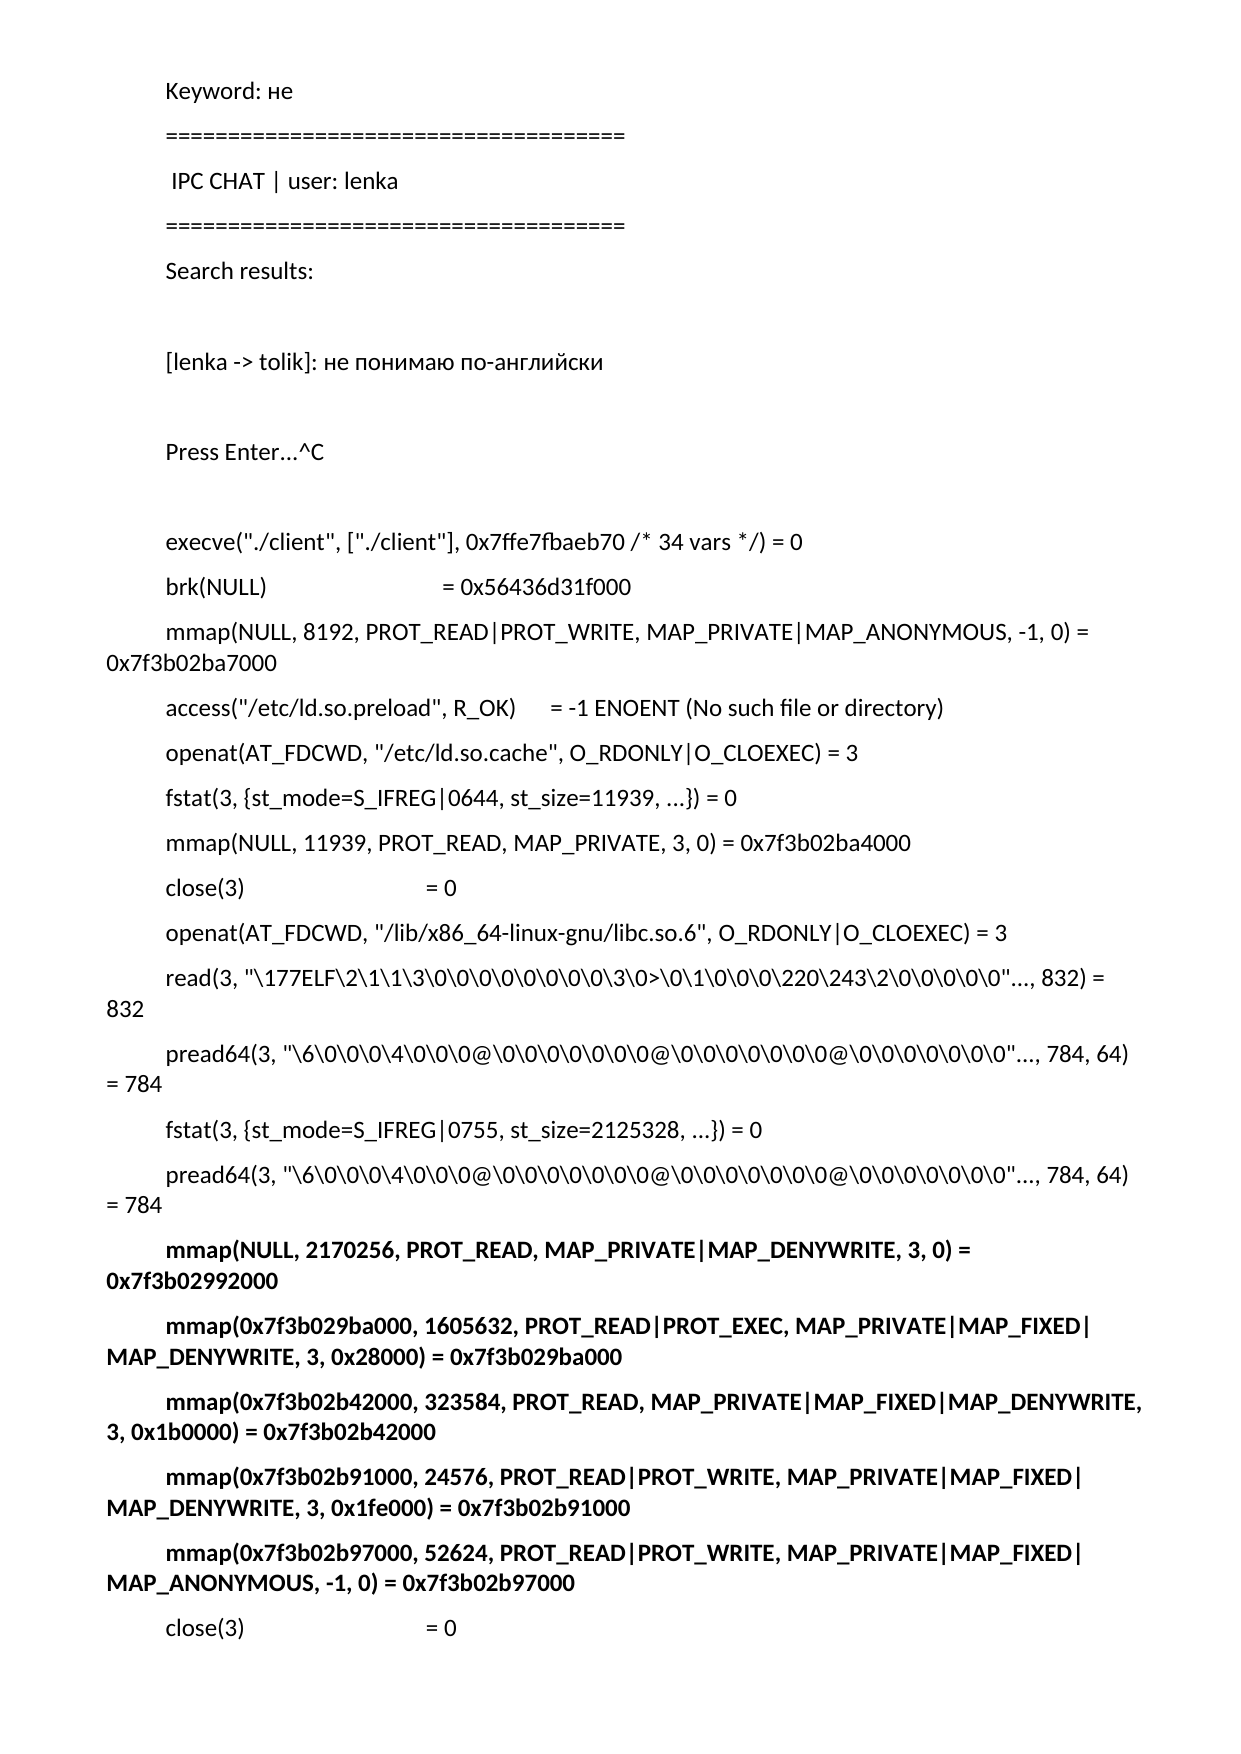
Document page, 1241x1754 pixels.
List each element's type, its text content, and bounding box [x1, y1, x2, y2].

text brk(NULL) = 0x56436d31f000 [106, 571, 1147, 602]
text pread64(3, "\6\0\0\0\4\0\0\0@\0\0\0\0\0\0\0@\0\0\0\0\0\0\0@\0\0\0\0\0\0\0"..., 784, 64) = 784 [106, 1038, 1147, 1099]
text mmap(0x7f3b029ba000, 1605632, PROT_READ|PROT_EXEC, MAP_PRIVATE|MAP_FIXED|MAP_DENYWRITE, 3, 0x28000) = 0x7f3b029ba000 [106, 1310, 1147, 1371]
text mmap(0x7f3b02b91000, 24576, PROT_READ|PROT_WRITE, MAP_PRIVATE|MAP_FIXED|MAP_DENYWRITE, 3, 0x1fe000) = 0x7f3b02b91000 [106, 1461, 1147, 1522]
text Search results: [106, 255, 1147, 286]
text close(3) = 0 [106, 1613, 1147, 1643]
text fstat(3, {st_mode=S_IFREG|0644, st_size=11939, ...}) = 0 [106, 782, 1147, 813]
text mmap(0x7f3b02b97000, 52624, PROT_READ|PROT_WRITE, MAP_PRIVATE|MAP_FIXED|MAP_ANONYMOUS, -1, 0) = 0x7f3b02b97000 [106, 1537, 1147, 1598]
text fstat(3, {st_mode=S_IFREG|0755, st_size=2125328, ...}) = 0 [106, 1114, 1147, 1144]
text close(3) = 0 [106, 872, 1147, 903]
text [lenka -> tolik]: не понимаю по-английски [106, 346, 1147, 376]
text pread64(3, "\6\0\0\0\4\0\0\0@\0\0\0\0\0\0\0@\0\0\0\0\0\0\0@\0\0\0\0\0\0\0"..., 784, 64) = 784 [106, 1159, 1147, 1220]
text Press Enter...^C [106, 436, 1147, 466]
text ===================================== [106, 210, 1147, 241]
text access("/etc/ld.so.preload", R_OK) = -1 ENOENT (No such file or directory) [106, 692, 1147, 722]
text execve("./client", ["./client"], 0x7ffe7fbaeb70 /* 34 vars */) = 0 [106, 526, 1147, 557]
text read(3, "\177ELF\2\1\1\3\0\0\0\0\0\0\0\0\3\0>\0\1\0\0\0\220\243\2\0\0\0\0\0"..., 832) = 832 [106, 962, 1147, 1023]
text Keyword: не [106, 75, 1147, 106]
text IPC CHAT | user: lenka [106, 165, 1147, 196]
text ===================================== [106, 120, 1147, 151]
text mmap(0x7f3b02b42000, 323584, PROT_READ, MAP_PRIVATE|MAP_FIXED|MAP_DENYWRITE, 3, 0x1b0000) = 0x7f3b02b42000 [106, 1386, 1147, 1447]
text mmap(NULL, 8192, PROT_READ|PROT_WRITE, MAP_PRIVATE|MAP_ANONYMOUS, -1, 0) = 0x7f3b02ba7000 [106, 616, 1147, 677]
text openat(AT_FDCWD, "/etc/ld.so.cache", O_RDONLY|O_CLOEXEC) = 3 [106, 737, 1147, 767]
text openat(AT_FDCWD, "/lib/x86_64-linux-gnu/libc.so.6", O_RDONLY|O_CLOEXEC) = 3 [106, 917, 1147, 948]
text mmap(NULL, 2170256, PROT_READ, MAP_PRIVATE|MAP_DENYWRITE, 3, 0) = 0x7f3b02992000 [106, 1234, 1147, 1296]
text mmap(NULL, 11939, PROT_READ, MAP_PRIVATE, 3, 0) = 0x7f3b02ba4000 [106, 827, 1147, 858]
